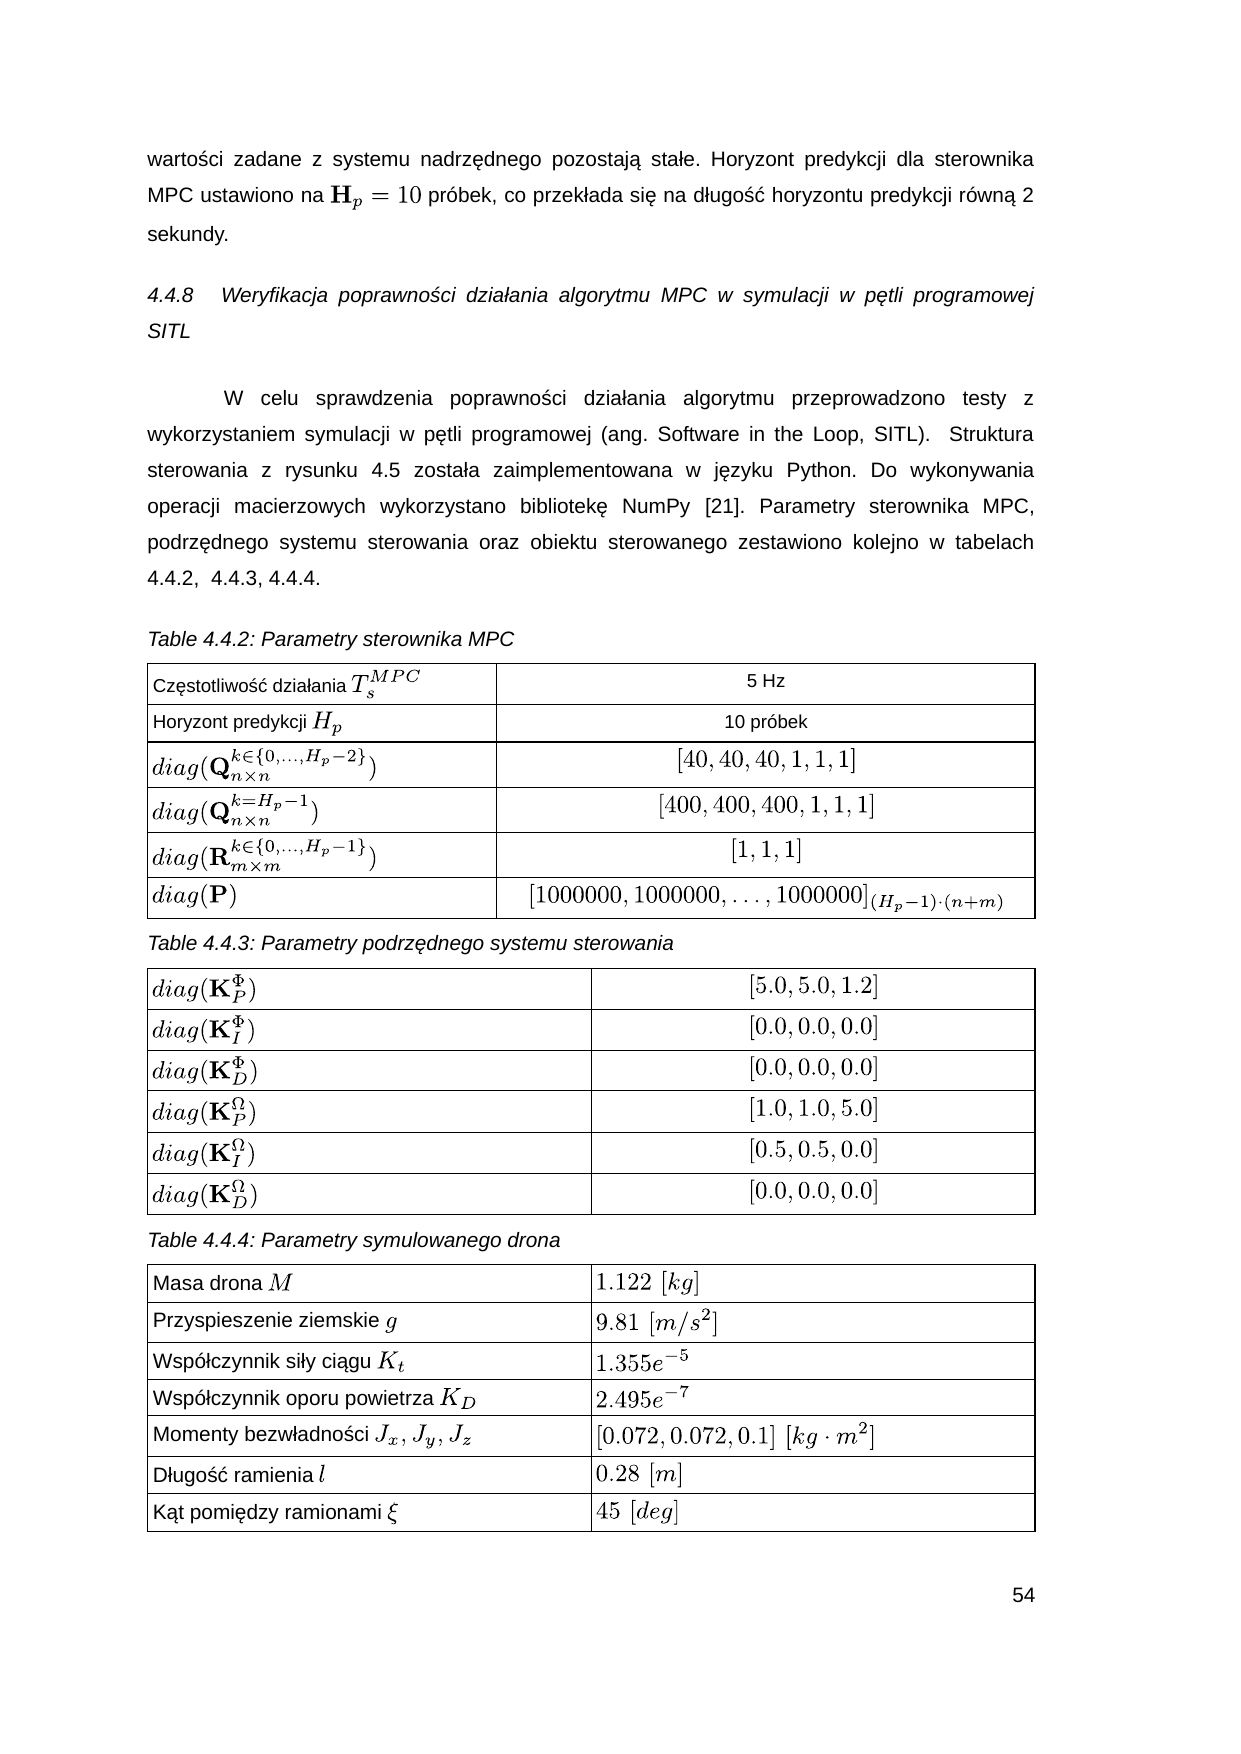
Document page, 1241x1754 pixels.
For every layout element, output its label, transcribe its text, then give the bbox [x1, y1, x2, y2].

table_cell Długość ramienia [148, 1457, 591, 1493]
table_cell [148, 1174, 591, 1214]
table_cell [592, 1416, 1034, 1456]
text wartości zadane z systemu nadrzędnego pozostają stałe. Horyzont predykcji dla sterownika MPC ustawiono na próbek, co przekłada się na długość horyzontu predykcji równą 2 sekundy. [147, 147, 1035, 246]
table_cell [592, 1494, 1034, 1531]
table_cell Horyzont predykcji [148, 705, 496, 741]
table_cell [592, 1380, 1034, 1415]
table_cell Przyspieszenie ziemskie [148, 1303, 591, 1342]
table_cell Współczynnik oporu powietrza [148, 1380, 591, 1415]
text Table 4.4.3: Parametry podrzędnego systemu sterowania [147, 931, 1035, 955]
table_cell [148, 1051, 591, 1090]
table_header [592, 1265, 1034, 1302]
table_cell [148, 1010, 591, 1049]
table_cell [497, 788, 1034, 832]
table_cell [592, 1343, 1034, 1379]
table_cell 10 próbek [497, 705, 1034, 741]
table_cell [592, 1303, 1034, 1342]
table_cell [148, 1133, 591, 1173]
table_cell [592, 1051, 1034, 1090]
table_cell Współczynnik siły ciągu [148, 1343, 591, 1379]
table_cell [497, 743, 1034, 787]
text W celu sprawdzenia poprawności działania algorytmu przeprowadzono testy z wykorzystaniem symulacji w pętli programowej (ang. Software in the Loop, SITL). Struktura sterowania z rysunku 4.5 została zaimplementowana w języku Python. Do wykonywania operacji macierzowych wykorzystano bibliotekę NumPy [21]. Parametry sterownika MPC, podrzędnego systemu sterowania oraz obiektu sterowanego zestawiono kolejno w tabelach 4.4.2, 4.4.3, 4.4.4. [147, 386, 1035, 589]
table_header [148, 969, 591, 1008]
table_cell [592, 1457, 1034, 1493]
table_cell [148, 788, 496, 832]
table_cell [497, 833, 1034, 877]
table_cell [148, 1091, 591, 1132]
table_header Masa drona [148, 1265, 591, 1302]
table_cell [148, 743, 496, 787]
table_cell Kąt pomiędzy ramionami [148, 1494, 591, 1531]
table_cell [592, 1133, 1034, 1173]
table_cell [148, 833, 496, 877]
subtitle Weryfikacja poprawności działania algorytmu MPC w symulacji w pętli programowej SITL [147, 283, 1035, 342]
text Table 4.4.4: Parametry symulowanego drona [147, 1228, 1035, 1252]
table_header Częstotliwość działania [148, 664, 496, 704]
table_cell [592, 1174, 1034, 1214]
table_cell [497, 878, 1034, 918]
table_cell [592, 1010, 1034, 1049]
table_cell Momenty bezwładności [148, 1416, 591, 1456]
table_cell [592, 1091, 1034, 1132]
table_cell [148, 878, 496, 918]
table_header 5 Hz [497, 664, 1034, 704]
table_header [592, 969, 1034, 1008]
text Table 4.4.2: Parametry sterownika MPC [147, 626, 1035, 650]
